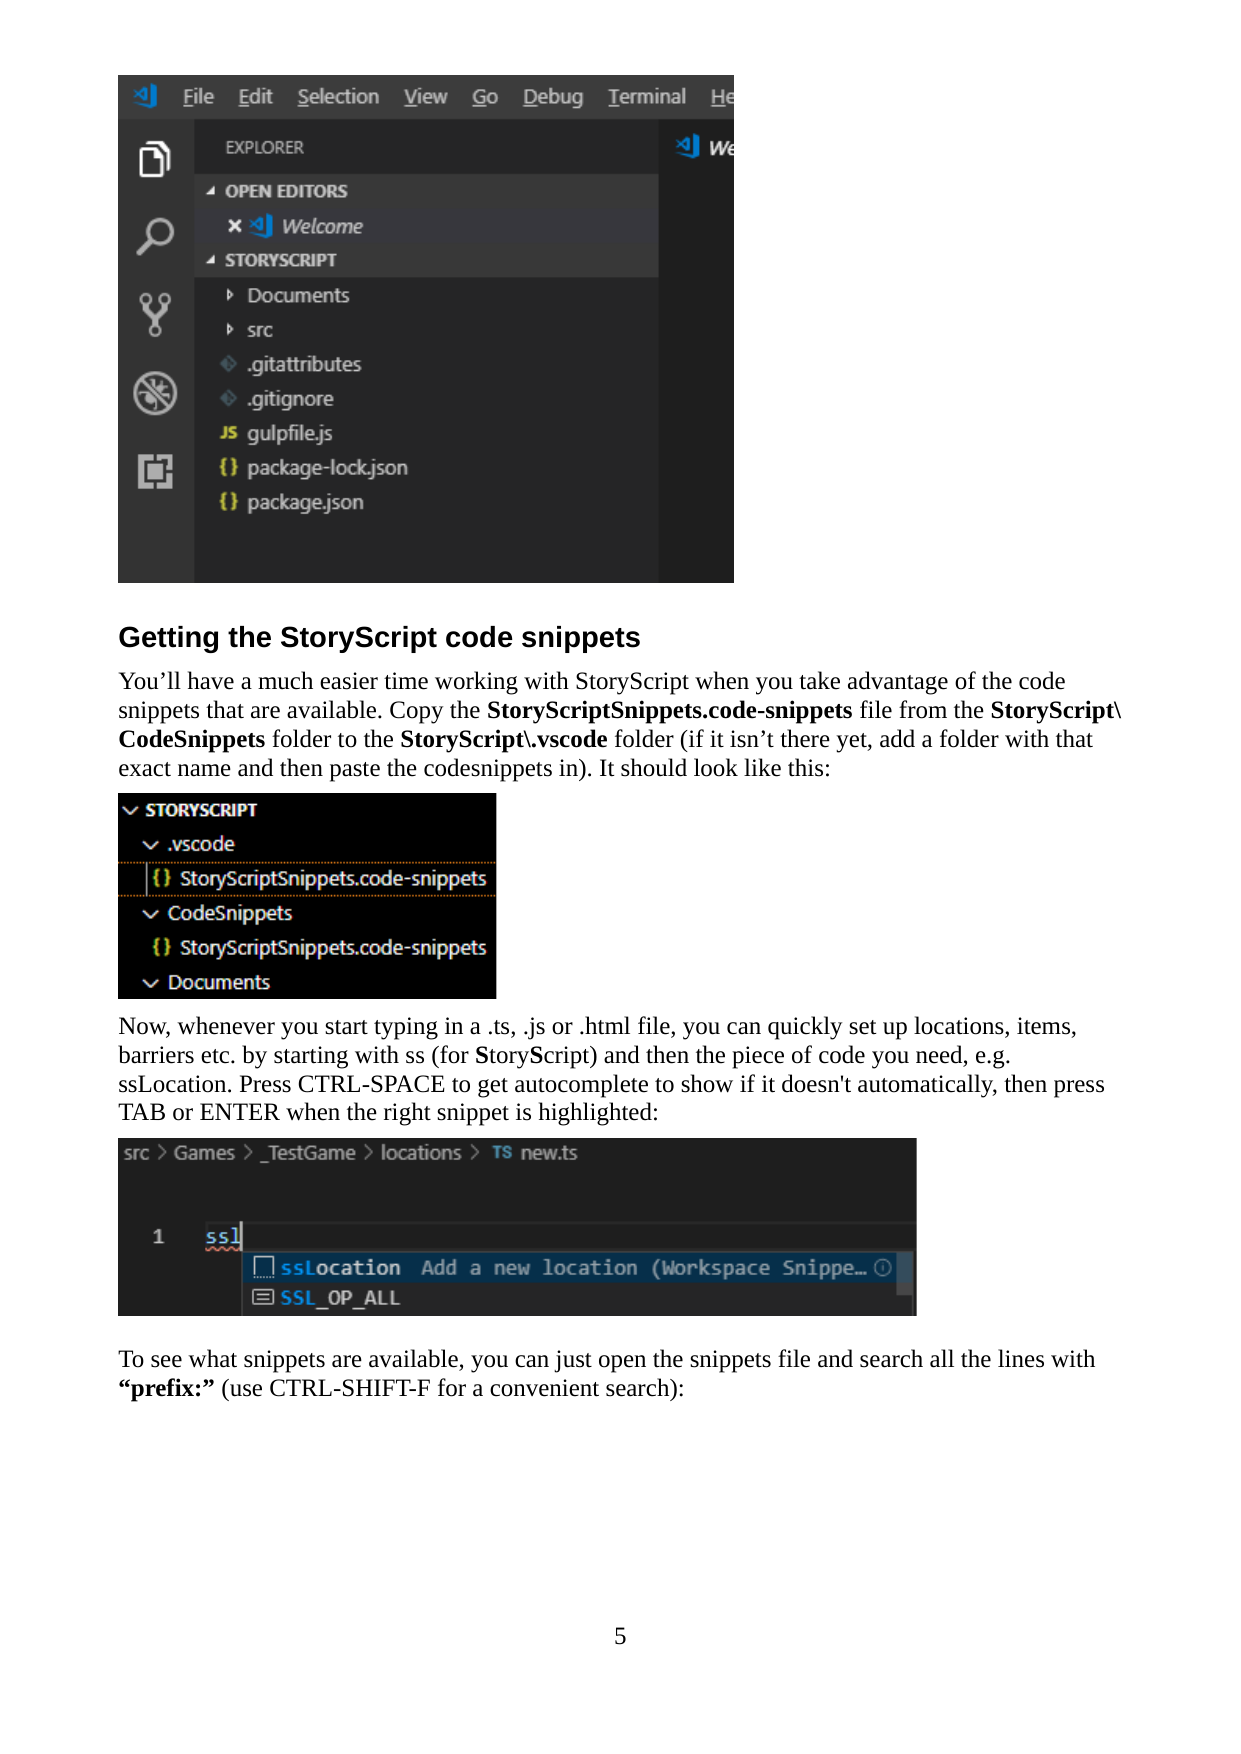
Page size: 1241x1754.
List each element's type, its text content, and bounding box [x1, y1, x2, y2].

text You’ll have a much easier time working with StoryScript when you take advantage of the code snippets that are available. Copy the StoryScriptSnippets.code-snippets file from the StoryScript\CodeSnippets folder to the StoryScript\.vscode folder (if it isn’t there yet, add a folder with that exact name and then paste the codesnippets in). It should look like this: [118, 666, 1122, 781]
text Now, whenever you start typing in a .ts, .js or .html file, you can quickly set up locations, items, barriers etc. by starting with ss (for StoryScript) and then the piece of code you need, e.g. ssLocation. Press CTRL-SPACE to get autocomplete to show if it doesn't automatically, then press TAB or ENTER when the right snippet is highlighted: [118, 1011, 1122, 1126]
subtitle Getting the StoryScript code snippets [118, 620, 1122, 654]
text To see what snippets are available, you can just open the snippets file and search all the lines with “prefix:” (use CTRL-SHIFT-F for a convenient search): [118, 1344, 1122, 1402]
